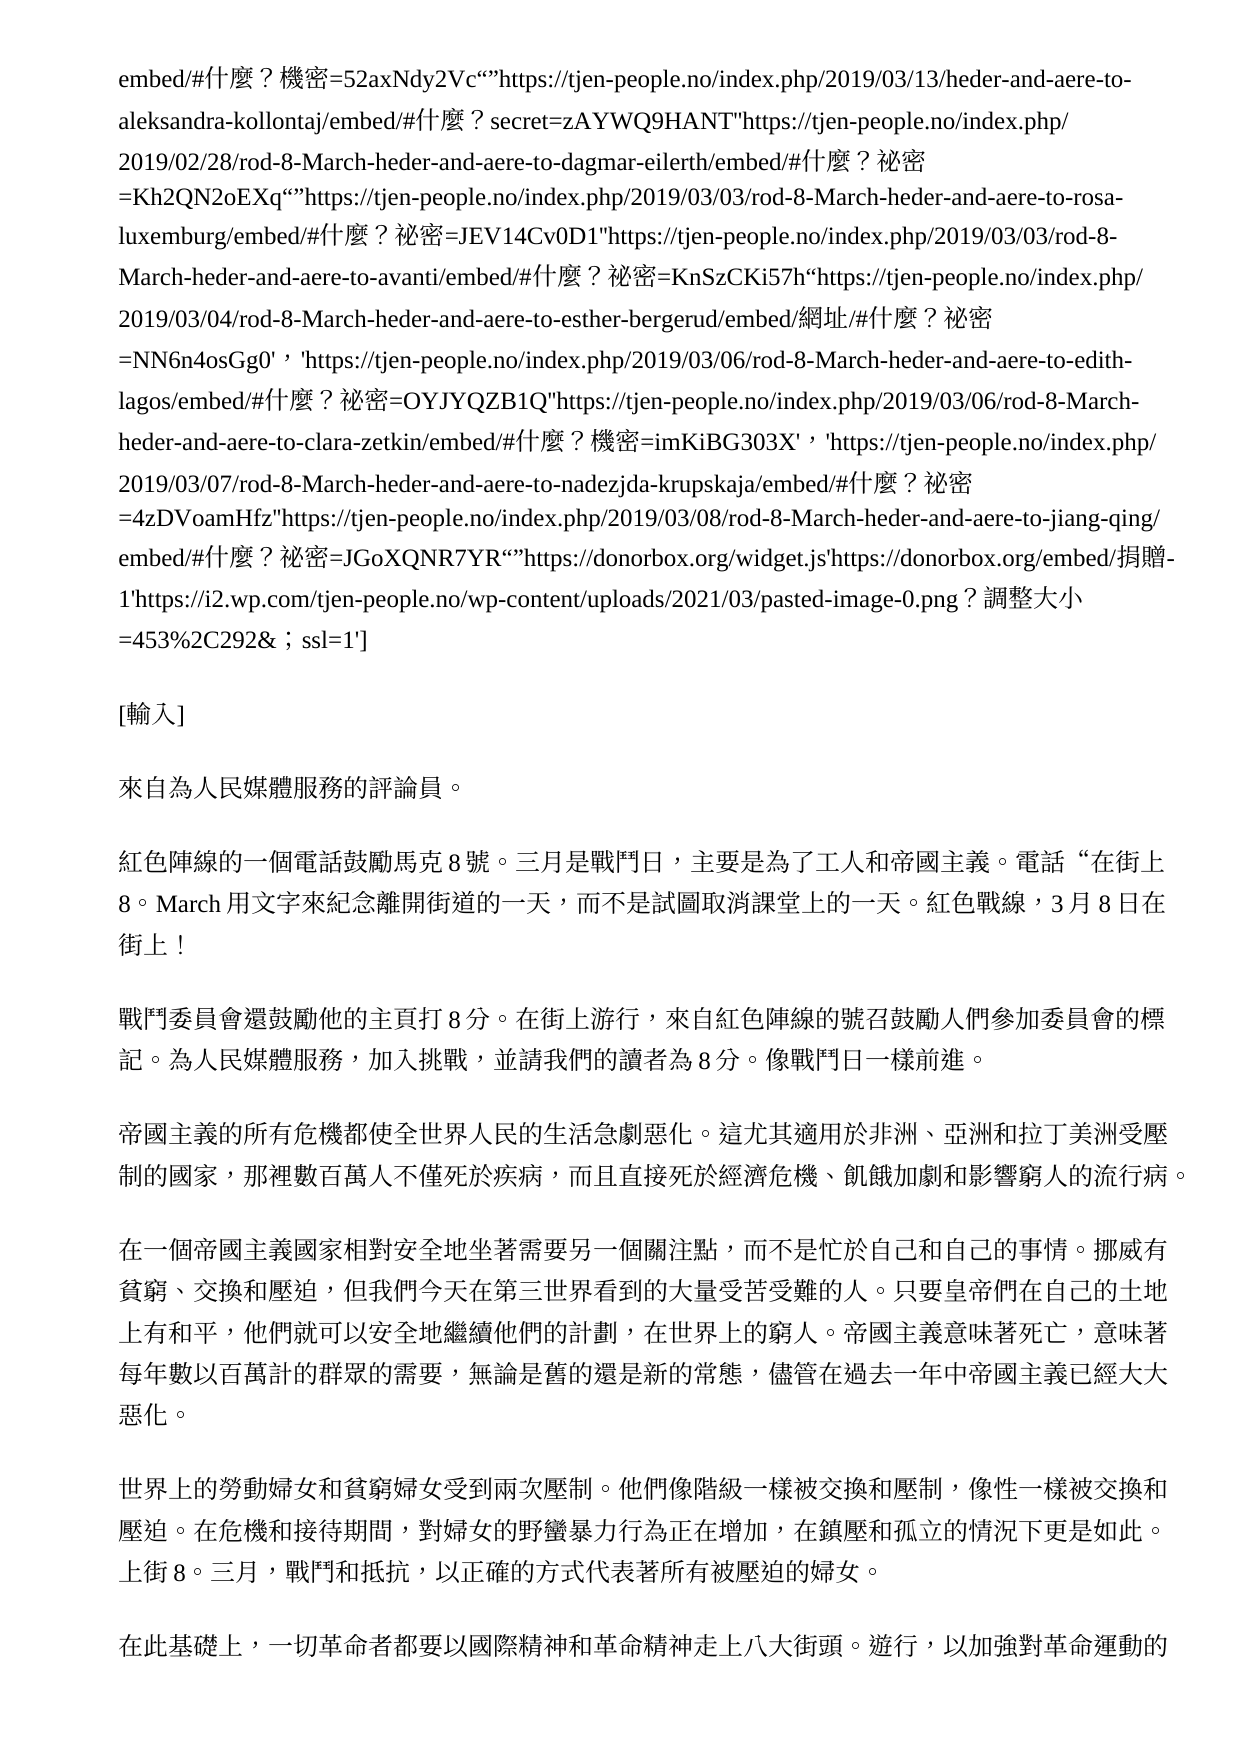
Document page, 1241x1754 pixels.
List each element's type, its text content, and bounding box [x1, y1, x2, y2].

text 2021-03-06T19:40:20+00:00 2021-03-06T19:40:22+00:00 TFM公司 ['https://i2.wp.com/tjen-people.no/wp-content/uploads/2021/03/pasted-image-0.png？調整大小=453%2C292&；ssl=1''https://tjen-people.no/index.php/2019/03/13/heder-and-aere-to-comrade-norah/embed/#什麼？機密=52axNdy2Vc“”https://tjen-people.no/index.php/2019/03/13/heder-and-aere-to-aleksandra-kollontaj/embed/#什麼？secret=zAYWQ9HANT''https://tjen-people.no/index.php/2019/02/28/rod-8-March-heder-and-aere-to-dagmar-eilerth/embed/#什麼？祕密=Kh2QN2oEXq“”https://tjen-people.no/index.php/2019/03/03/rod-8-March-heder-and-aere-to-rosa-luxemburg/embed/#什麼？祕密=JEV14Cv0D1''https://tjen-people.no/index.php/2019/03/03/rod-8-March-heder-and-aere-to-avanti/embed/#什麼？祕密=KnSzCKi57h“https://tjen-people.no/index.php/2019/03/04/rod-8-March-heder-and-aere-to-esther-bergerud/embed/網址/#什麼？祕密=NN6n4osGg0'，'https://tjen-people.no/index.php/2019/03/06/rod-8-March-heder-and-aere-to-edith-lagos/embed/#什麼？祕密=OYJYQZB1Q''https://tjen-people.no/index.php/2019/03/06/rod-8-March-heder-and-aere-to-clara-zetkin/embed/#什麼？機密=imKiBG303X'，'https://tjen-people.no/index.php/2019/03/07/rod-8-March-heder-and-aere-to-nadezjda-krupskaja/embed/#什麼？祕密=4zDVoamHfz''https://tjen-people.no/index.php/2019/03/08/rod-8-March-heder-and-aere-to-jiang-qing/embed/#什麼？祕密=JGoXQNR7YR“”https://donorbox.org/widget.js'https://donorbox.org/embed/捐贈-1'https://i2.wp.com/tjen-people.no/wp-content/uploads/2021/03/pasted-image-0.png？調整大小=453%2C292&；ssl=1'] [輸入] 來自為人民媒體服務的評論員。 紅色陣線的一個電話鼓勵馬克8號。三月是戰鬥日，主要是為了工人和帝國主義。電話“在街上8。March用文字來紀念離開街道的一天，而不是試圖取消課堂上的一天。紅色戰線，3月8日在街上！ 戰鬥委員會還鼓勵他的主頁打8分。在街上游行，來自紅色陣線的號召鼓勵人們參加委員會的標記。為人民媒體服務，加入挑戰，並請我們的讀者為8分。像戰鬥日一樣前進。 帝國主義的所有危機都使全世界人民的生活急劇惡化。這尤其適用於非洲、亞洲和拉丁美洲受壓制的國家，那裡數百萬人不僅死於疾病，而且直接死於經濟危機、飢餓加劇和影響窮人的流行病。 在一個帝國主義國家相對安全地坐著需要另一個關注點，而不是忙於自己和自己的事情。挪威有貧窮、交換和壓迫，但我們今天在第三世界看到的大量受苦受難的人。只要皇帝們在自己的土地上有和平，他們就可以安全地繼續他們的計劃，在世界上的窮人。帝國主義意味著死亡，意味著每年數以百萬計的群眾的需要，無論是舊的還是新的常態，儘管在過去一年中帝國主義已經大大惡化。 世界上的勞動婦女和貧窮婦女受到兩次壓制。他們像階級一樣被交換和壓制，像性一樣被交換和壓迫。在危機和接待期間，對婦女的野蠻暴力行為正在增加，在鎮壓和孤立的情況下更是如此。上街8。三月，戰鬥和抵抗，以正確的方式代表著所有被壓迫的婦女。 在此基礎上，一切革命者都要以國際精神和革命精神走上八大街頭。遊行，以加強對革命運動的鬥爭，並反對挪威公民國家，帝國主義和父權制。 - 從紅陣打過來的電話聽起來是這樣的： 各國工人和被壓迫者，團結起來！ 在街上8。前進！ 1紅色陣線鼓勵所有革命積極分子和革命運動的所有支持者在8月8日發動參與。三月是無產階級爭取婦女權利、國際團結和社會革命的戰鬥日，也是前後活動日。 2八號那天。三月，我們鼓勵那些能夠停下來參加委員會標誌的人。觀看委員會的網站，瞭解他們的活動情況。 三。8點之前。三月，我們鼓勵建立2019年製造的車輛來紀念女性共產主義領導人。《為人民服務》媒體發表了10位來自不同國家的女性共產黨領導人的文章和申請。在我們的鬥爭中，他們是和共產黨人在一起的，只要我們把他們的貢獻和思想貫徹下去，比如說貫徹和指導我們的實踐。這些已故同志還提出了革命運動必須培養和提拔共產黨女領導人的重要觀點。 4我們鼓勵滿足和啟用以下假釋，“摧毀婦女的壓迫！“真是個女人運動！“無產階級女權主義為了共產主義！" 5為什麼要打破女性的壓抑？我們將在這裡提出，女性的壓抑並不是這一章的結束。它與私有財產和階級有關，今天又與資本主義帝國主義混在一起。婦女系統地受到父權制的控制和暴力。對婦女的壓制表現在經濟、社會、文化和政治方面。它既表現在身體的不同付出上，也表現在關於女性軟弱的神話上。父權制是一種現實，沒有任何東西會自動消失。族長必須戰鬥，被打破，被從地球表面掃除。 6為什麼是婦女運動的一個階層？祕魯共產黨及其創始人何塞·卡洛斯·馬里亞泰吉（JoséCarlos Mariátegui）一直認為，由於婦女分裂成階級，婦女運動是政治性的。將有一個公民的反應方向，一個以小公民為中心的方向和一個無產階級的革命方向。公民或小公民在意識形態和政治鬥爭中占主導地位。這就是為什麼我們在《天皇》中讓女性炸彈飛行員參戰的原因。我們正在爭取小公民女權主義，為那些有家庭的人徵稅，或激進的分裂和隔離。另一方面，無產階級的女權主義對無產階級有階級觀點。它意味著在最深最廣的婦女群眾中開展婦女鬥爭，爭取真正的平等，反對帝國主義，反對反動派，反對對婦女的暴力，爭取提高工資和減少福利，主要是為了社會革命和共產主義。 7為什麼無產階級女權主義是為了共產主義？弗里德里希·安吉爾（Friedrich Angels）認為，女性在歷史上的失敗是私有財產和階級崛起的結果。在非共同性社群的工作學校被一個父權制和異族的工作場所所取代，在那裡女性的身體變成了男性的財產。現代的女性鎮壓是與帝國主義同時發生的。在貧苦農民和無產階級中，婦女所佔比例過高。資本家在勞動人民中的性別分化開始，婦女的工資保持較低。資本家在美容行業賺錢，並以色情和賣淫的形式對婦女實施性暴力。只有革命才能提高資本主義，然後為一個沒有私有財產和女性壓迫的分類社會做準備。婦女必須通過革命和社會主義一直前進到共產主義社會，那裡的外國工人和階級永遠消失了。 8八點以後。三月，我們鼓勵所有革命者學習馬克思主義和女性問題，特別是祕魯共產黨的馬克思主義、馬里亞泰吉和女性運動，印度毛派阿凡提的“女權運動的哲學方向”和馬克思、恩格斯的《馬克思主義和婦女解放》，這是馬克思、恩格斯的文字選擇，列寧、斯大林和毛澤東關於女性問題。 無產階級女權主義為了共產主義！ 打第八天。前進！ 紅戰線，2021年3月 - 文章對10位共產主義女領導人表示敬意，向諾拉·赫特同志表示敬意，向亞歷山德拉·科隆塔吉表示敬意。三月：榮譽和榮譽的達格瑪艾勒思紅8。三月：玫瑰盧森堡紅8的高度和榮譽。三月：阿凡提紅8的高度和榮譽。三月：榮譽和榮譽以斯帖伯格魯德紅8。三月：伊迪絲拉各斯紅8的榮譽和榮譽。三月：向克拉拉·澤金致敬紅色8。三月：榮譽和榮譽的納德茲吉達交叉卡加紅8。三月：江青的高度與榮譽 親愛的讀者！ 為人民服務媒體需要你的支援。當然，我們沒有得到任何新聞釋出會，也沒有從富有的資本家那裡得到任何幫助，比如種族主義的“另類媒體”。我們所有的支援都來自我們的讀者和革命運動。我們對此非常感激。沒有你，我們就活不下去了，你可以用你能用的來支援我們，為我們做貢獻。 ['8.三月，“婦女鬥爭”，“無產階級女權主義”，“無產階級女權主義”] [118, 59, 1181, 1663]
